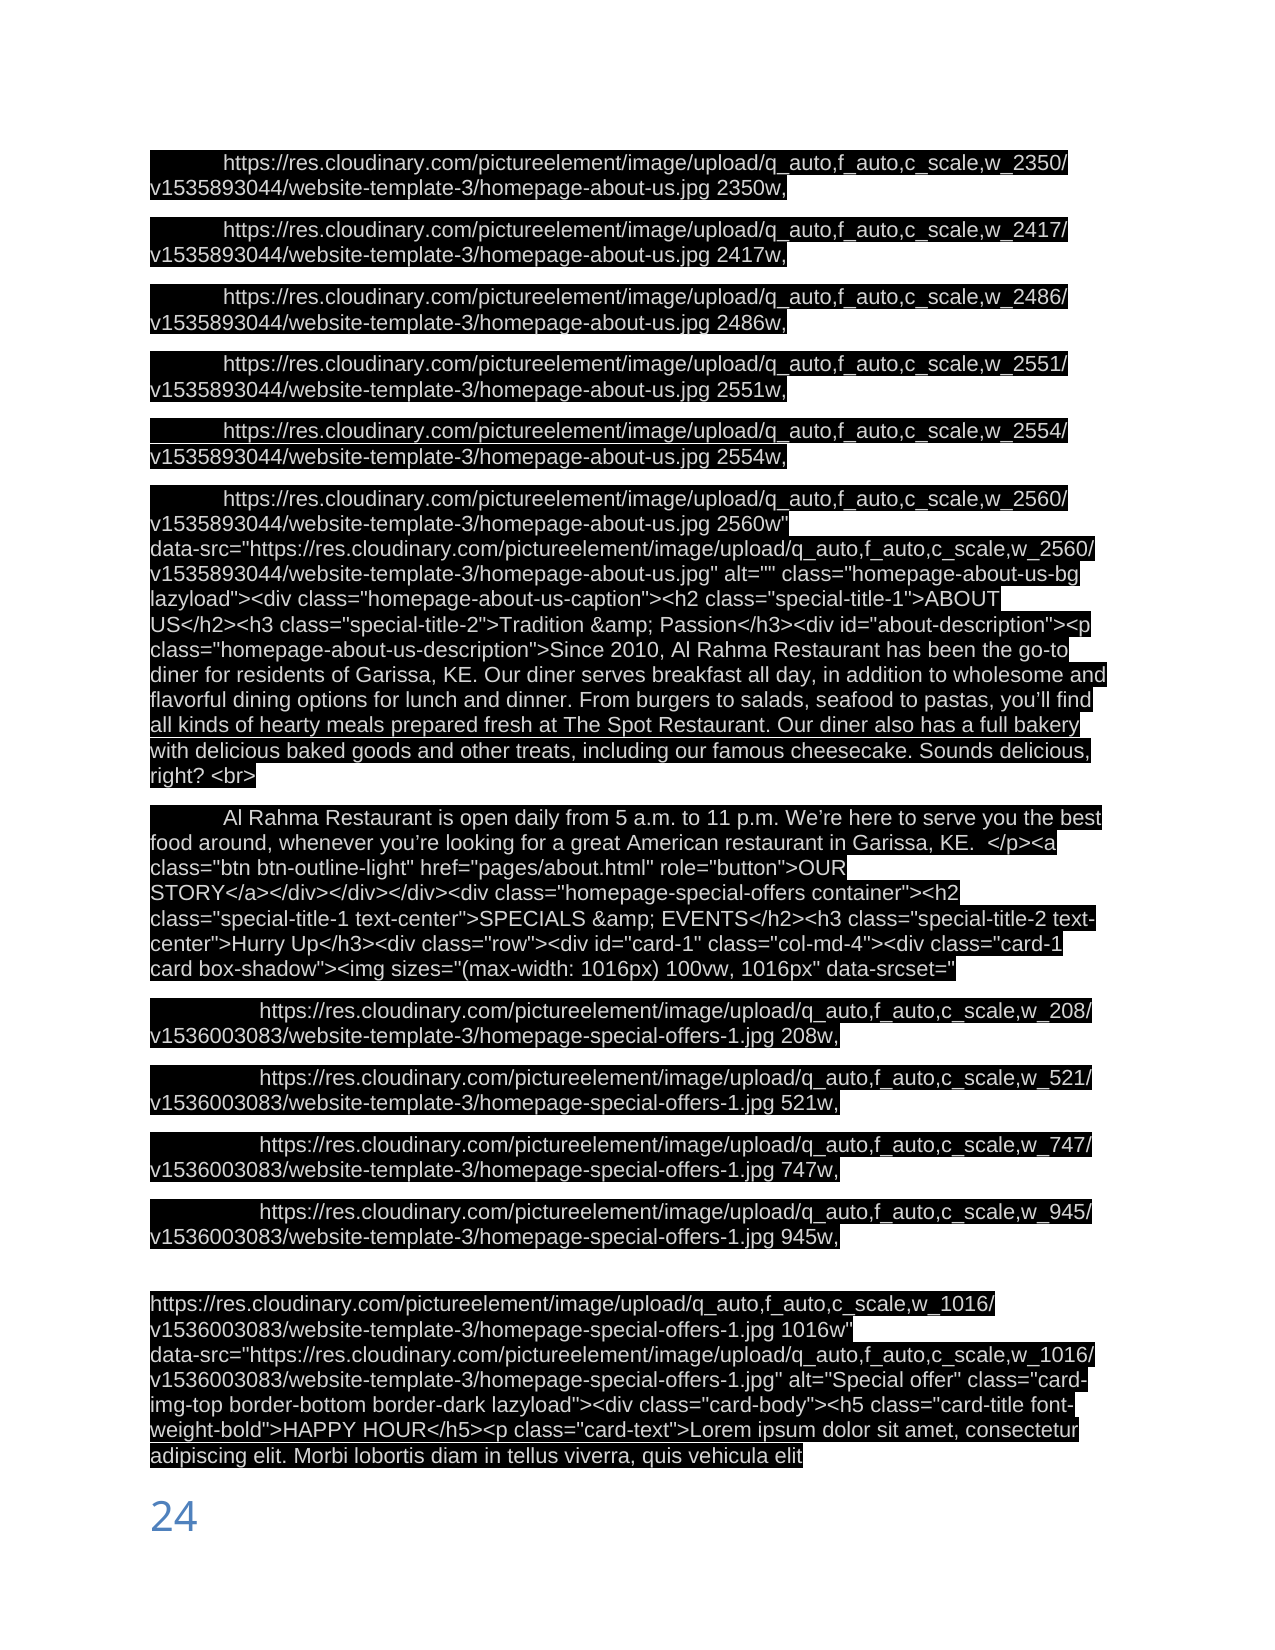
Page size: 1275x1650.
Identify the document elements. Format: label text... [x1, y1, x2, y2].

text https://res.cloudinary.com/pictureelement/image/upload/q_auto,f_auto,c_scale,w_2350/v1535893044/website-template-3/homepage-about-us.jpg 2350w, [150, 150, 1109, 200]
text Al Rahma Restaurant is open daily from 5 a.m. to 11 p.m. We’re here to serve you the best food around, whenever you’re looking for a great American restaurant in Garissa, KE. </p><a class="btn btn-outline-light" href="pages/about.html" role="button">OUR STORY</a></div></div></div><div class="homepage-special-offers container"><h2 class="special-title-1 text-center">SPECIALS &amp; EVENTS</h2><h3 class="special-title-2 text-center">Hurry Up</h3><div class="row"><div id="card-1" class="col-md-4"><div class="card-1 card box-shadow"><img sizes="(max-width: 1016px) 100vw, 1016px" data-srcset=" [150, 804, 1109, 981]
text https://res.cloudinary.com/pictureelement/image/upload/q_auto,f_auto,c_scale,w_945/v1536003083/website-template-3/homepage-special-offers-1.jpg 945w, [150, 1199, 1109, 1249]
text https://res.cloudinary.com/pictureelement/image/upload/q_auto,f_auto,c_scale,w_521/v1536003083/website-template-3/homepage-special-offers-1.jpg 521w, [150, 1065, 1109, 1115]
text https://res.cloudinary.com/pictureelement/image/upload/q_auto,f_auto,c_scale,w_2417/v1535893044/website-template-3/homepage-about-us.jpg 2417w, [150, 217, 1109, 267]
text https://res.cloudinary.com/pictureelement/image/upload/q_auto,f_auto,c_scale,w_747/v1536003083/website-template-3/homepage-special-offers-1.jpg 747w, [150, 1132, 1109, 1182]
text https://res.cloudinary.com/pictureelement/image/upload/q_auto,f_auto,c_scale,w_2551/v1535893044/website-template-3/homepage-about-us.jpg 2551w, [150, 351, 1109, 402]
text https://res.cloudinary.com/pictureelement/image/upload/q_auto,f_auto,c_scale,w_1016/v1536003083/website-template-3/homepage-special-offers-1.jpg 1016w" data-src="https://res.cloudinary.com/pictureelement/image/upload/q_auto,f_auto,c_scale,w_1016/v1536003083/website-template-3/homepage-special-offers-1.jpg" alt="Special offer" class="card-img-top border-bottom border-dark lazyload"><div class="card-body"><h5 class="card-title font-weight-bold">HAPPY HOUR</h5><p class="card-text">Lorem ipsum dolor sit amet, consectetur adipiscing elit. Morbi lobortis diam in tellus viverra, quis vehicula elit [150, 1266, 1109, 1468]
text https://res.cloudinary.com/pictureelement/image/upload/q_auto,f_auto,c_scale,w_208/v1536003083/website-template-3/homepage-special-offers-1.jpg 208w, [150, 998, 1109, 1048]
text https://res.cloudinary.com/pictureelement/image/upload/q_auto,f_auto,c_scale,w_2486/v1535893044/website-template-3/homepage-about-us.jpg 2486w, [150, 284, 1109, 334]
text https://res.cloudinary.com/pictureelement/image/upload/q_auto,f_auto,c_scale,w_2560/v1535893044/website-template-3/homepage-about-us.jpg 2560w" data-src="https://res.cloudinary.com/pictureelement/image/upload/q_auto,f_auto,c_scale,w_2560/v1535893044/website-template-3/homepage-about-us.jpg" alt="" class="homepage-about-us-bg lazyload"><div class="homepage-about-us-caption"><h2 class="special-title-1">ABOUT US</h2><h3 class="special-title-2">Tradition &amp; Passion</h3><div id="about-description"><p class="homepage-about-us-description">Since 2010, Al Rahma Restaurant has been the go-to diner for residents of Garissa, KE. Our diner serves breakfast all day, in addition to wholesome and flavorful dining options for lunch and dinner. From burgers to salads, seafood to pastas, you’ll find all kinds of hearty meals prepared fresh at The Spot Restaurant. Our diner also has a full bakery with delicious baked goods and other treats, including our famous cheesecake. Sounds delicious, right? <br> [150, 485, 1109, 788]
text https://res.cloudinary.com/pictureelement/image/upload/q_auto,f_auto,c_scale,w_2554/v1535893044/website-template-3/homepage-about-us.jpg 2554w, [150, 418, 1109, 469]
